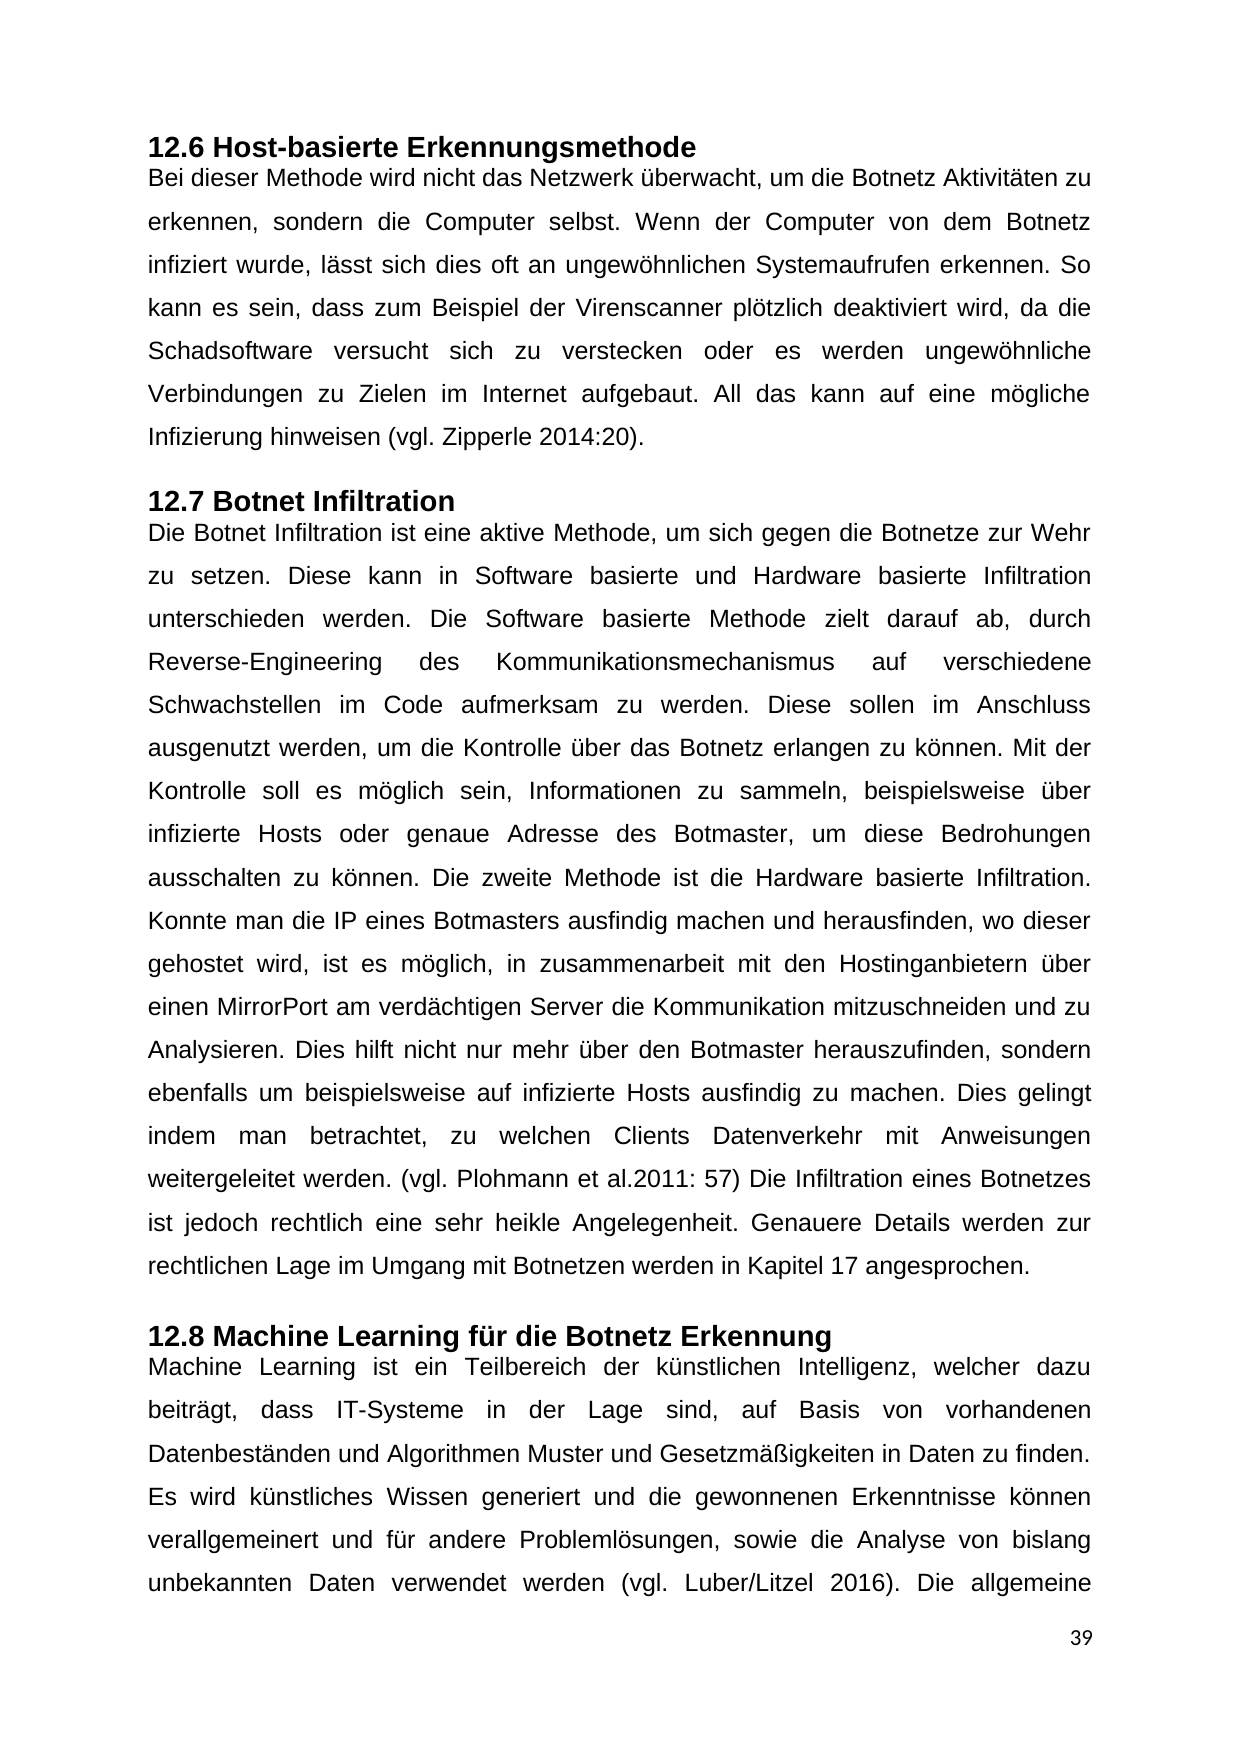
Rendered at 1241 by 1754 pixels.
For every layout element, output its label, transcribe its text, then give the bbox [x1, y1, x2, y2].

subtitle 12.7 Botnet Infiltration [148, 484, 1093, 518]
subtitle 12.8 Machine Learning für die Botnetz Erkennung [148, 1319, 1093, 1352]
text Machine Learning ist ein Teilbereich der künstlichen Intelligenz, welcher dazu beiträgt, dass IT-Systeme in der Lage sind, auf Basis von vorhandenen Datenbeständen und Algorithmen Muster und Gesetzmäßigkeiten in Daten zu finden. Es wird künstliches Wissen generiert und die gewonnenen Erkenntnisse können verallgemeinert und für andere Problemlösungen, sowie die Analyse von bislang unbekannten Daten verwendet werden (vgl. Luber/Litzel 2016). Die allgemeine [148, 1352, 1093, 1597]
text Bei dieser Methode wird nicht das Netzwerk überwacht, um die Botnetz Aktivitäten zu erkennen, sondern die Computer selbst. Wenn der Computer von dem Botnetz infiziert wurde, lässt sich dies oft an ungewöhnlichen Systemaufrufen erkennen. So kann es sein, dass zum Beispiel der Virenscanner plötzlich deaktiviert wird, da die Schadsoftware versucht sich zu verstecken oder es werden ungewöhnliche Verbindungen zu Zielen im Internet aufgebaut. All das kann auf eine mögliche Infizierung hinweisen (vgl. Zipperle 2014:20). [148, 163, 1093, 451]
text Die Botnet Infiltration ist eine aktive Methode, um sich gegen die Botnetze zur Wehr zu setzen. Diese kann in Software basierte und Hardware basierte Infiltration unterschieden werden. Die Software basierte Methode zielt darauf ab, durch Reverse-Engineering des Kommunikationsmechanismus auf verschiedene Schwachstellen im Code aufmerksam zu werden. Diese sollen im Anschluss ausgenutzt werden, um die Kontrolle über das Botnetz erlangen zu können. Mit der Kontrolle soll es möglich sein, Informationen zu sammeln, beispielsweise über infizierte Hosts oder genaue Adresse des Botmaster, um diese Bedrohungen ausschalten zu können. Die zweite Methode ist die Hardware basierte Infiltration. Konnte man die IP eines Botmasters ausfindig machen und herausfinden, wo dieser gehostet wird, ist es möglich, in zusammenarbeit mit den Hostinganbietern über einen MirrorPort am verdächtigen Server die Kommunikation mitzuschneiden und zu Analysieren. Dies hilft nicht nur mehr über den Botmaster herauszufinden, sondern ebenfalls um beispielsweise auf infizierte Hosts ausfindig zu machen. Dies gelingt indem man betrachtet, zu welchen Clients Datenverkehr mit Anweisungen weitergeleitet werden. (vgl. Plohmann et al.2011: 57) Die Infiltration eines Botnetzes ist jedoch rechtlich eine sehr heikle Angelegenheit. Genauere Details werden zur rechtlichen Lage im Umgang mit Botnetzen werden in Kapitel 17 angesprochen. [148, 518, 1093, 1279]
subtitle 12.6 Host-basierte Erkennungsmethode [148, 130, 1093, 163]
